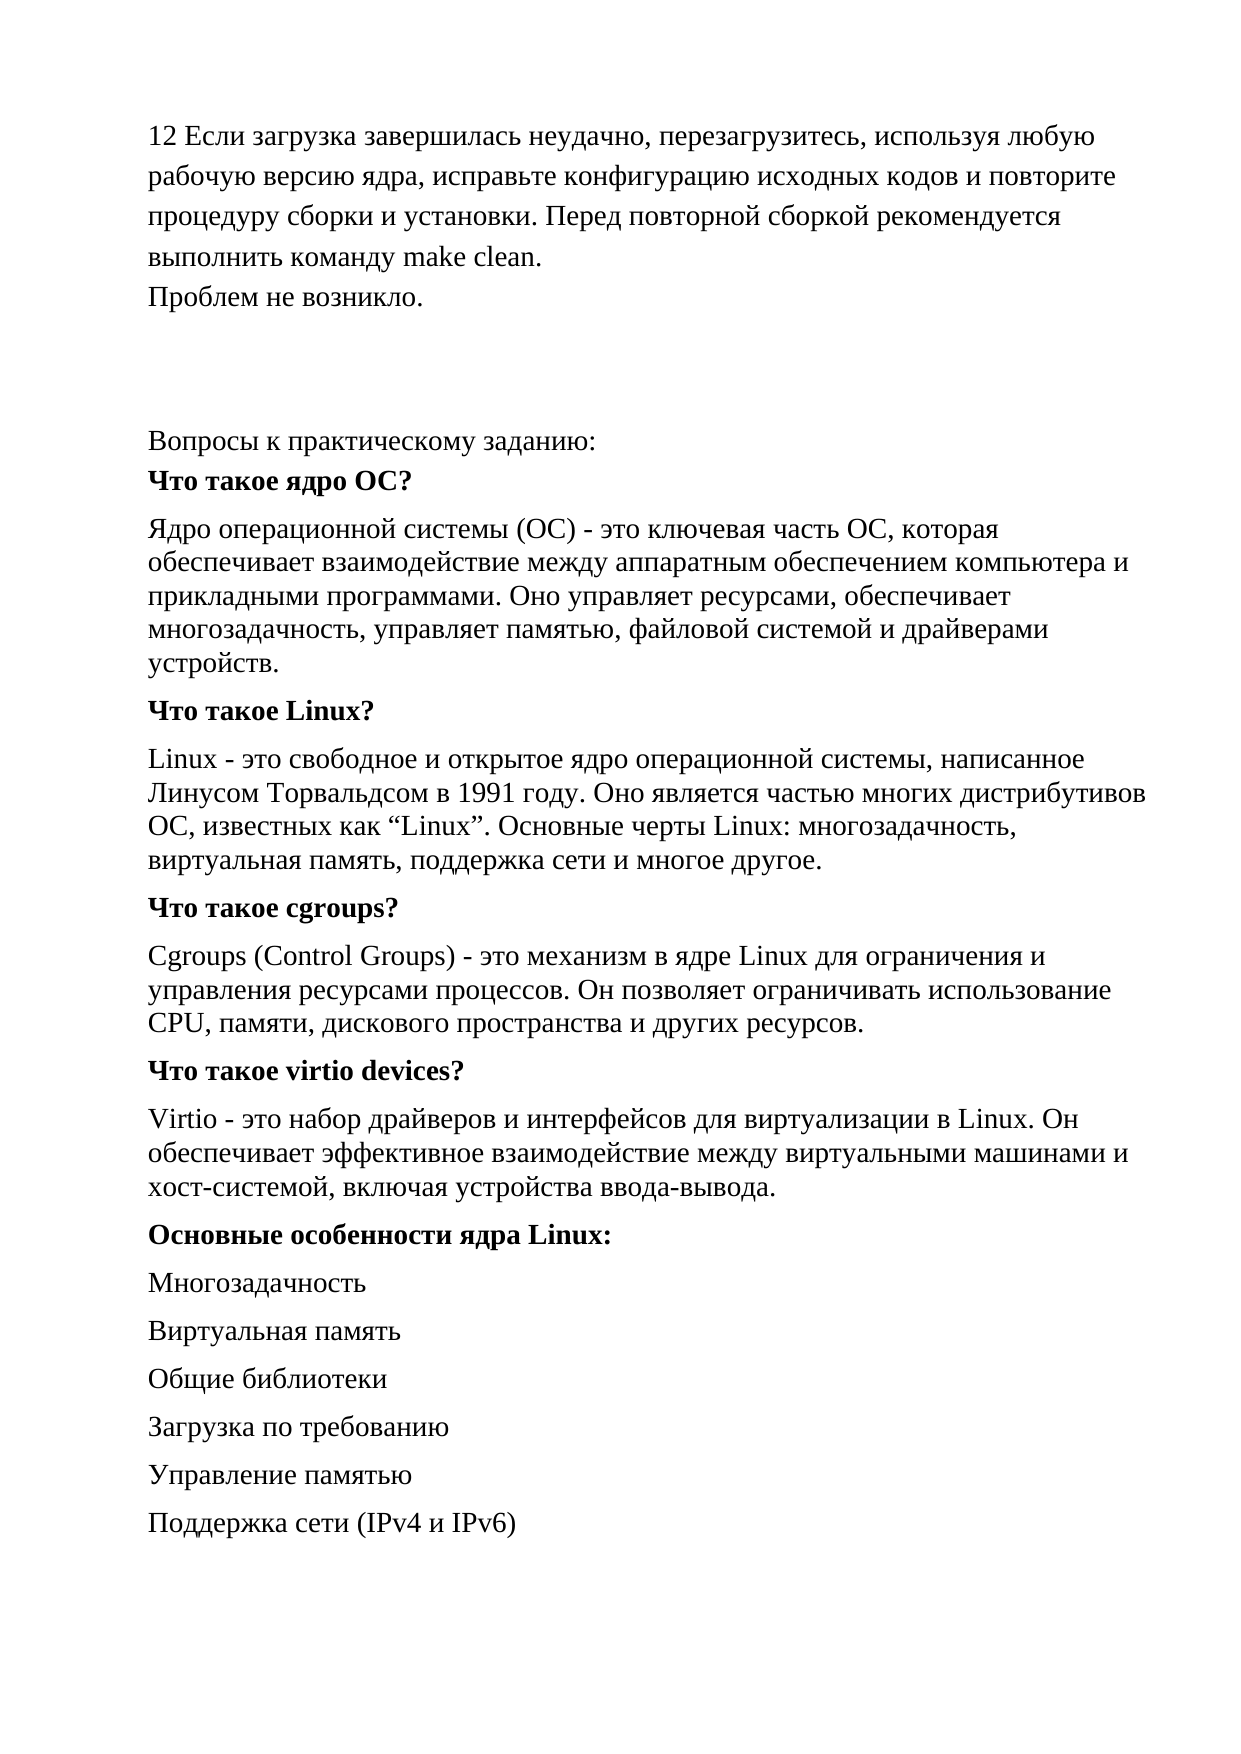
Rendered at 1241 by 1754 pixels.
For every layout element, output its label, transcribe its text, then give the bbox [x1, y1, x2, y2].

text Вопросы к практическому заданию: [148, 423, 1152, 456]
text Загрузка по требованию [148, 1409, 1152, 1443]
text Виртуальная память [148, 1313, 1152, 1347]
text Cgroups (Control Groups) - это механизм в ядре Linux для ограничения и управления ресурсами процессов. Он позволяет ограничивать использование CPU, памяти, дискового пространства и других ресурсов. [148, 938, 1152, 1039]
text Что такое Linux? [148, 693, 1152, 727]
text Что такое cgroups? [148, 890, 1152, 924]
text Управление памятью [148, 1457, 1152, 1491]
text Ядро операционной системы (ОС) - это ключевая часть ОС, которая обеспечивает взаимодействие между аппаратным обеспечением компьютера и прикладными программами. Оно управляет ресурсами, обеспечивает многозадачность, управляет памятью, файловой системой и драйверами устройств. [148, 511, 1152, 679]
text Проблем не возникло. [148, 279, 1152, 312]
text Что такое ядро ОС? [148, 463, 1152, 496]
text Поддержка сети (IPv4 и IPv6) [148, 1506, 1152, 1539]
text Linux - это свободное и открытое ядро операционной системы, написанное Линусом Торвальдсом в 1991 году. Оно является частью многих дистрибутивов ОС, известных как “Linux”. Основные черты Linux: многозадачность, виртуальная память, поддержка сети и многое другое. [148, 741, 1152, 876]
text Основные особенности ядра Linux: [148, 1217, 1152, 1250]
text Что такое virtio devices? [148, 1053, 1152, 1087]
text 12 Если загрузка завершилась неудачно, перезагрузитесь, используя любую рабочую версию ядра, исправьте конфигурацию исходных кодов и повторите процедуру сборки и установки. Перед повторной сборкой рекомендуется выполнить команду make clean. [148, 118, 1152, 272]
text Virtio - это набор драйверов и интерфейсов для виртуализации в Linux. Он обеспечивает эффективное взаимодействие между виртуальными машинами и хост-системой, включая устройства ввода-вывода. [148, 1102, 1152, 1202]
text Общие библиотеки [148, 1361, 1152, 1395]
text Многозадачность [148, 1265, 1152, 1298]
